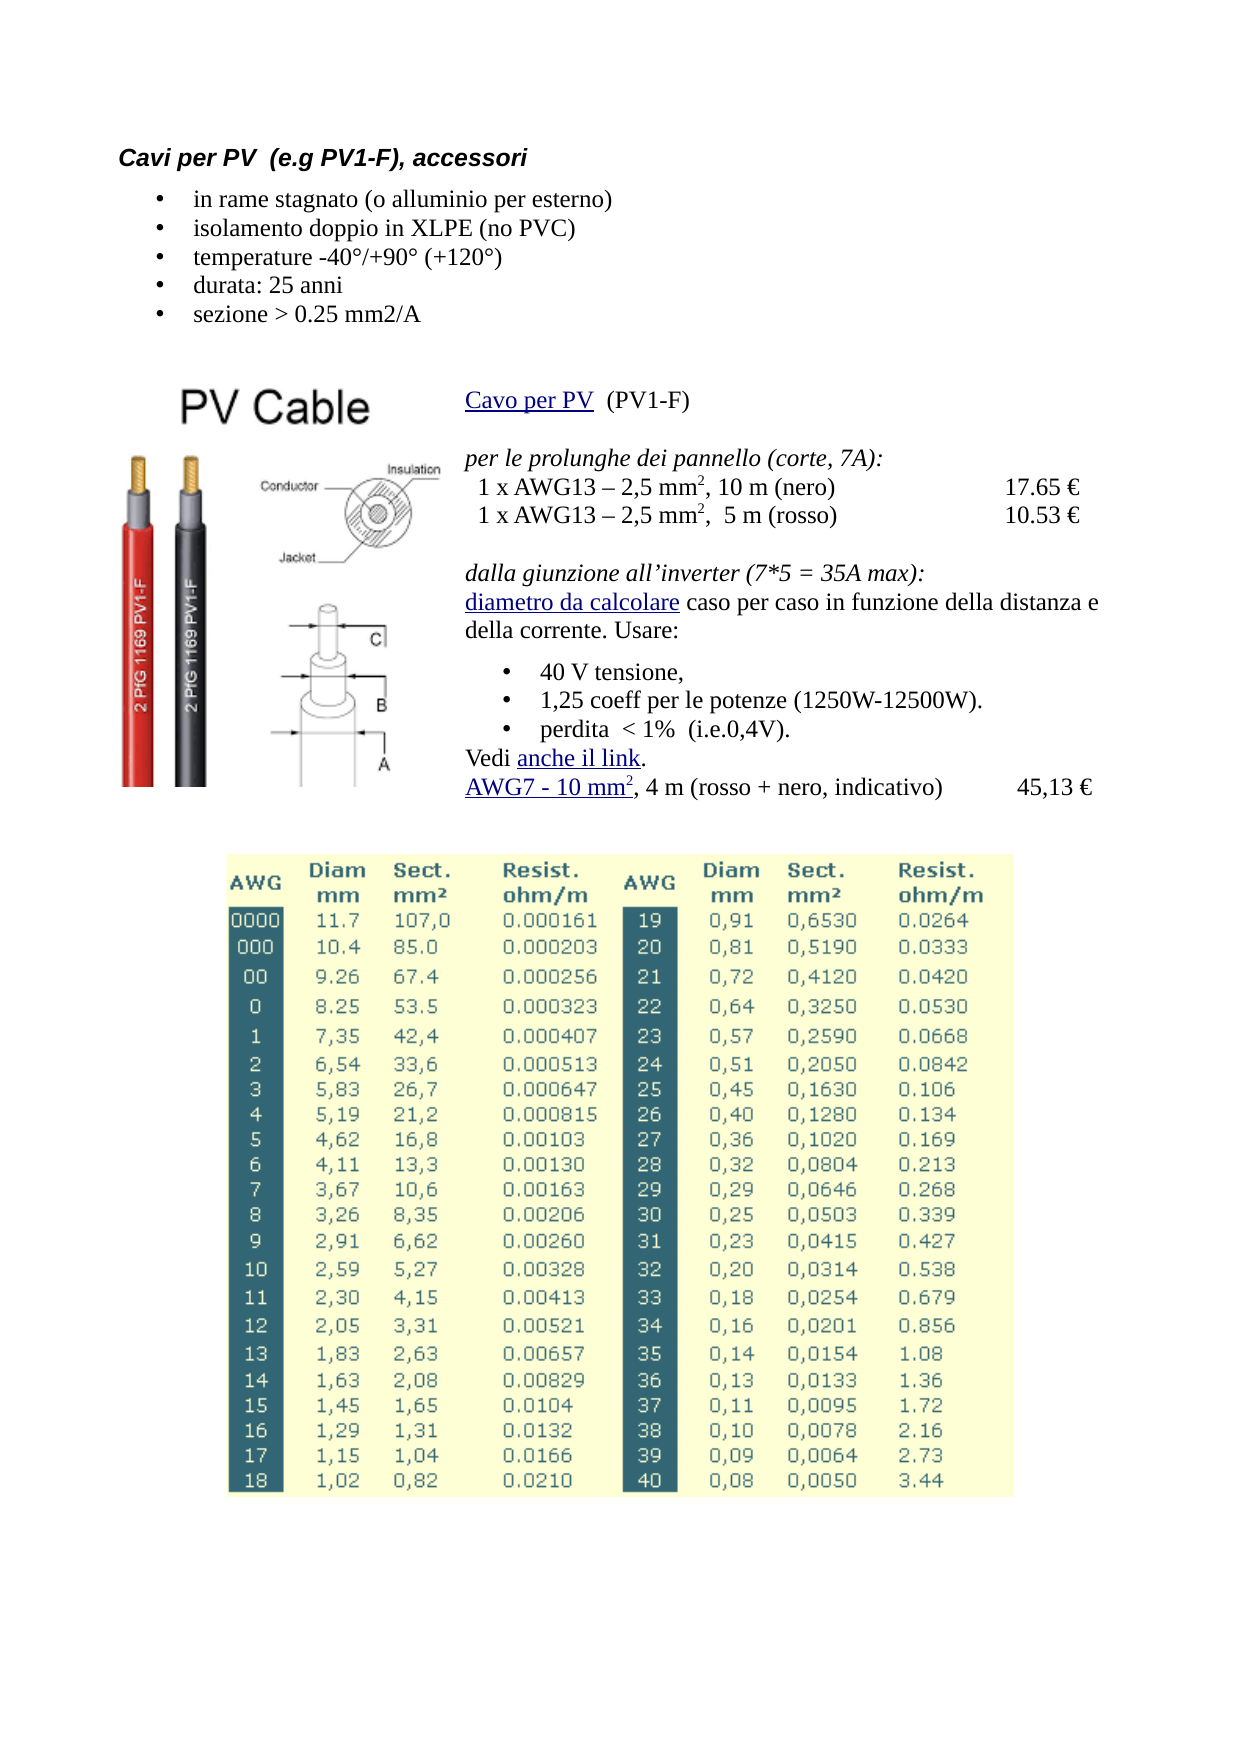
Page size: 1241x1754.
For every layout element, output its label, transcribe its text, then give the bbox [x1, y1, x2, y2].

list 40 V tensione, [442, 657, 1122, 685]
list 1,25 coeff per le potenze (1250W-12500W). [442, 685, 1122, 714]
list durata: 25 anni [156, 270, 1122, 299]
text per le prolunghe dei pannello (corte, 7A): [442, 443, 1122, 472]
list perdita < 1% (i.e.0,4V). [442, 714, 1122, 743]
list sezione > 0.25 mm2/A [156, 299, 1122, 328]
subtitle Cavi per PV (e.g PV1-F), accessori [118, 143, 1122, 172]
text 1 x AWG13 – 2,5 mm2, 10 m (nero) 17.65 € [442, 472, 1122, 500]
text diametro da calcolare caso per caso in funzione della distanza e della corrente. Usare: [442, 587, 1122, 644]
picture [119, 387, 442, 787]
text dalla giunzione all’inverter (7*5 = 35A max): [442, 558, 1122, 587]
list in rame stagnato (o alluminio per esterno) [156, 184, 1122, 213]
text Vedi anche il link. [442, 743, 1122, 772]
list isolamento doppio in XLPE (no PVC) [156, 213, 1122, 242]
list temperature -40°/+90° (+120°) [156, 242, 1122, 270]
text AWG7 - 10 mm2, 4 m (rosso + nero, indicativo) 45,13 € [118, 772, 1122, 800]
text 1 x AWG13 – 2,5 mm2, 5 m (rosso) 10.53 € [442, 500, 1122, 529]
picture [226, 854, 1014, 1497]
text Cavo per PV (PV1-F) [118, 385, 1122, 414]
